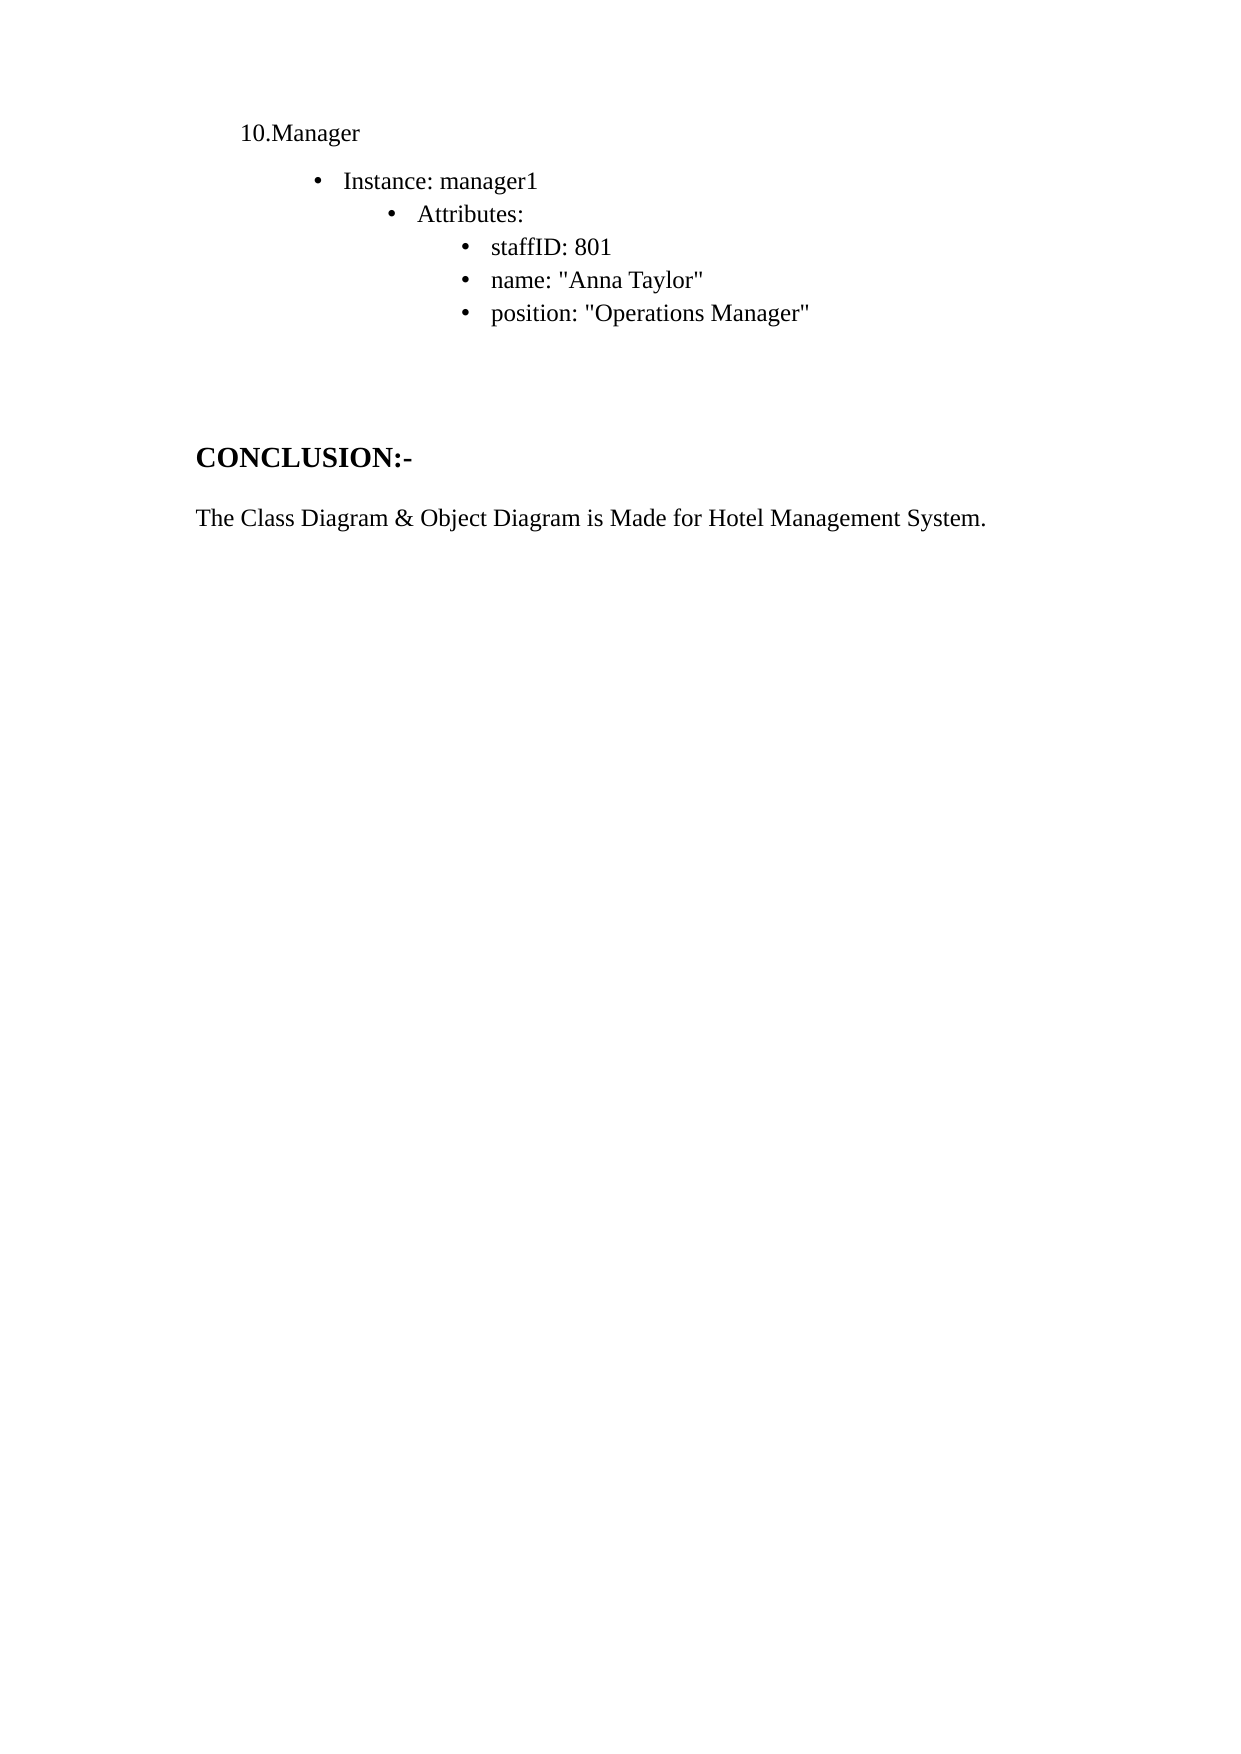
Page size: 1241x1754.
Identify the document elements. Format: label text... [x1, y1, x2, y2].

list name: "Anna Taylor" [461, 265, 1123, 293]
list Instance: manager1 [313, 166, 1123, 194]
list staffID: 801 [461, 232, 1123, 261]
text CONCLUSION:- [195, 441, 1123, 474]
text The Class Diagram & Object Diagram is Made for Hotel Management System. [195, 503, 1123, 532]
list Attributes: [387, 199, 1123, 227]
list Manager [240, 118, 1123, 147]
list position: "Operations Manager" [461, 298, 1123, 327]
